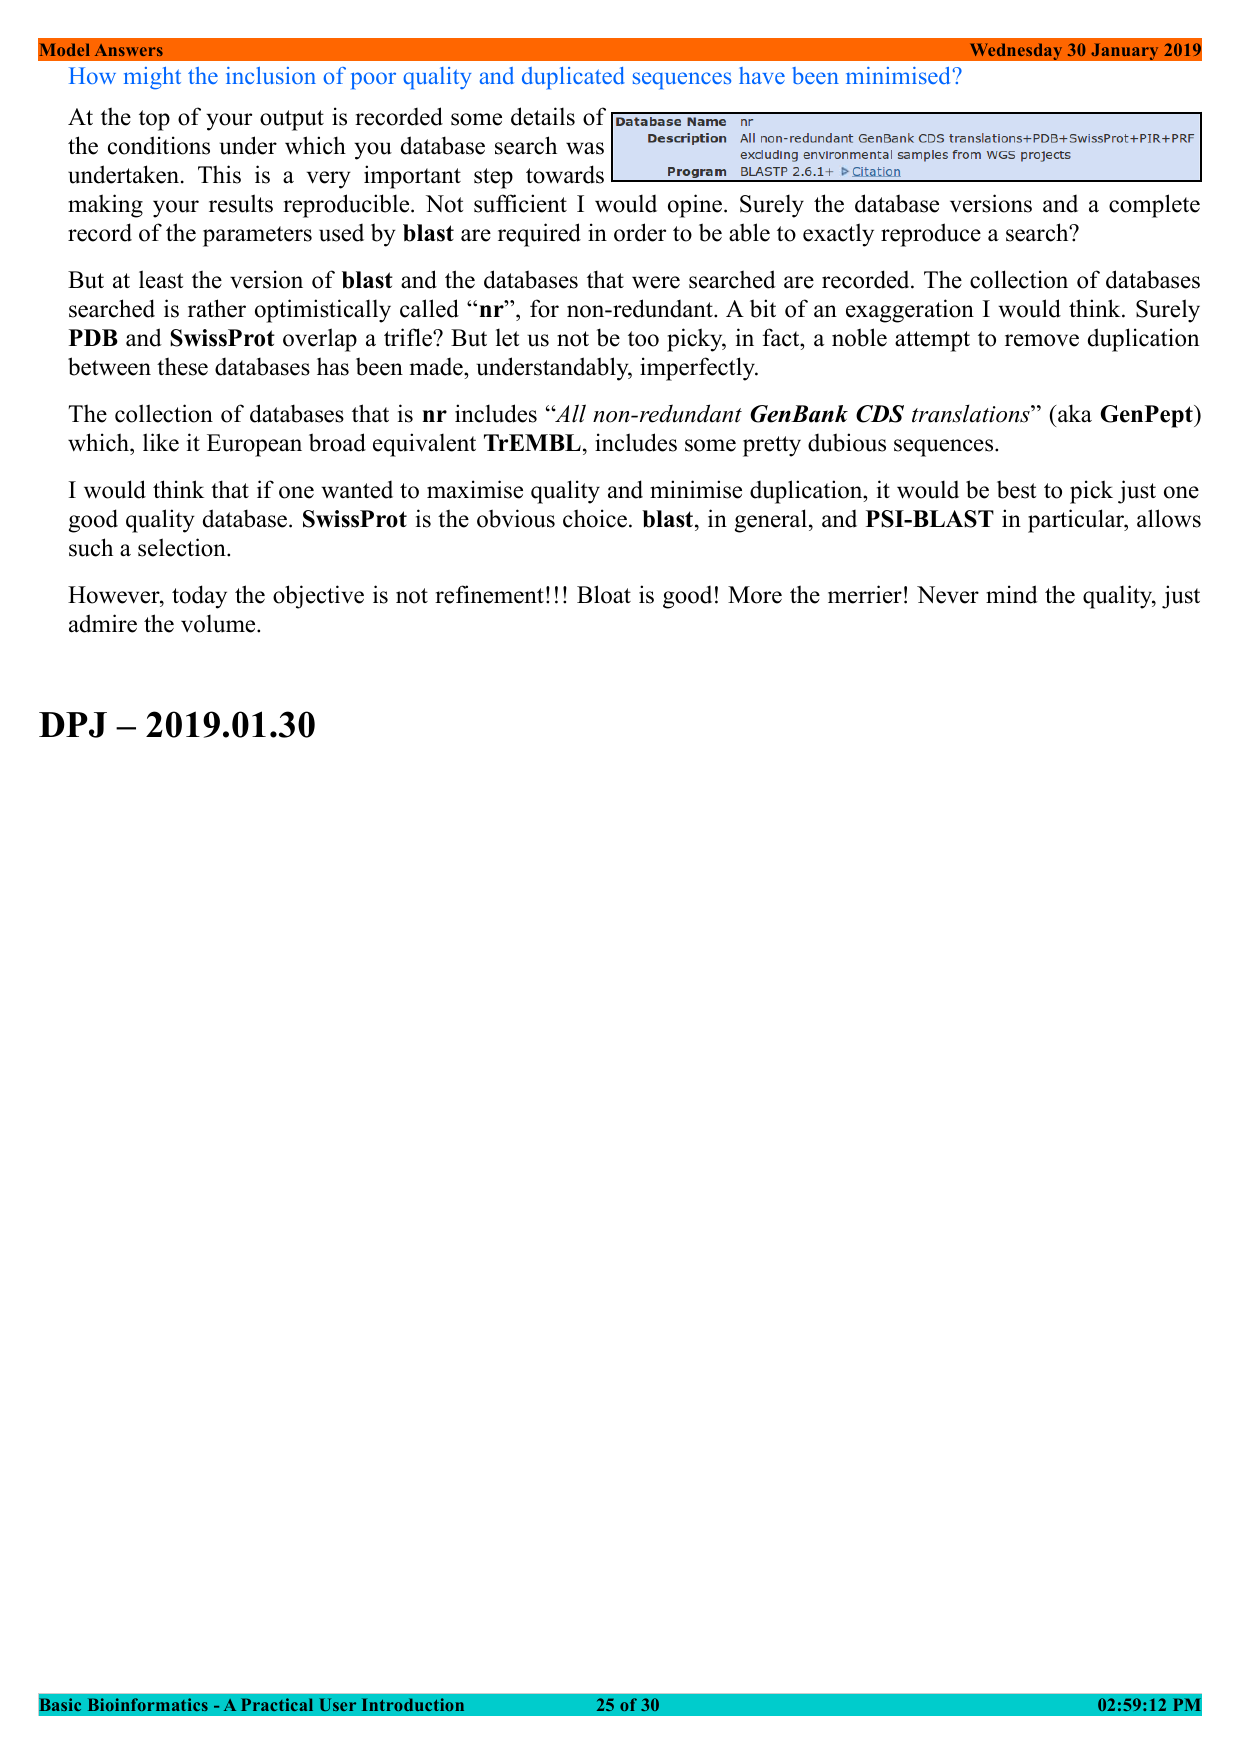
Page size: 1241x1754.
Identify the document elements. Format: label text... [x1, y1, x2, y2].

text But at least the version of blast and the databases that were searched are recorded. The collection of databases searched is rather optimistically called “nr”, for non-redundant. A bit of an exaggeration I would think. Surely PDB and SwissProt overlap a trifle? But let us not be too picky, in fact, a noble attempt to remove duplication between these databases has been made, understandably, imperfectly. [68, 265, 1202, 381]
text The collection of databases that is nr includes “All non-redundant GenBank CDS translations” (aka GenPept) which, like it European broad equivalent TrEMBL, includes some pretty dubious sequences. [68, 399, 1202, 457]
text However, today the objective is not refinement!!! Bloat is good! More the merrier! Never mind the quality, just admire the volume. [68, 580, 1202, 638]
picture [613, 114, 1200, 180]
text DPJ – 2019.01.30 [38, 702, 1202, 745]
text I would think that if one wanted to maximise quality and minimise duplication, it would be best to pick just one good quality database. SwissProt is the obvious choice. blast, in general, and PSI-BLAST in particular, allows such a selection. [68, 475, 1202, 562]
text How might the inclusion of poor quality and duplicated sequences have been minimised? [68, 61, 1202, 89]
text At the top of your output is recorded some details of the conditions under which you database search was undertaken. This is a very important step towards making your results reproducible. Not sufficient I would opine. Surely the database versions and a complete record of the parameters used by blast are required in order to be able to exactly reproduce a search? [68, 102, 1202, 247]
